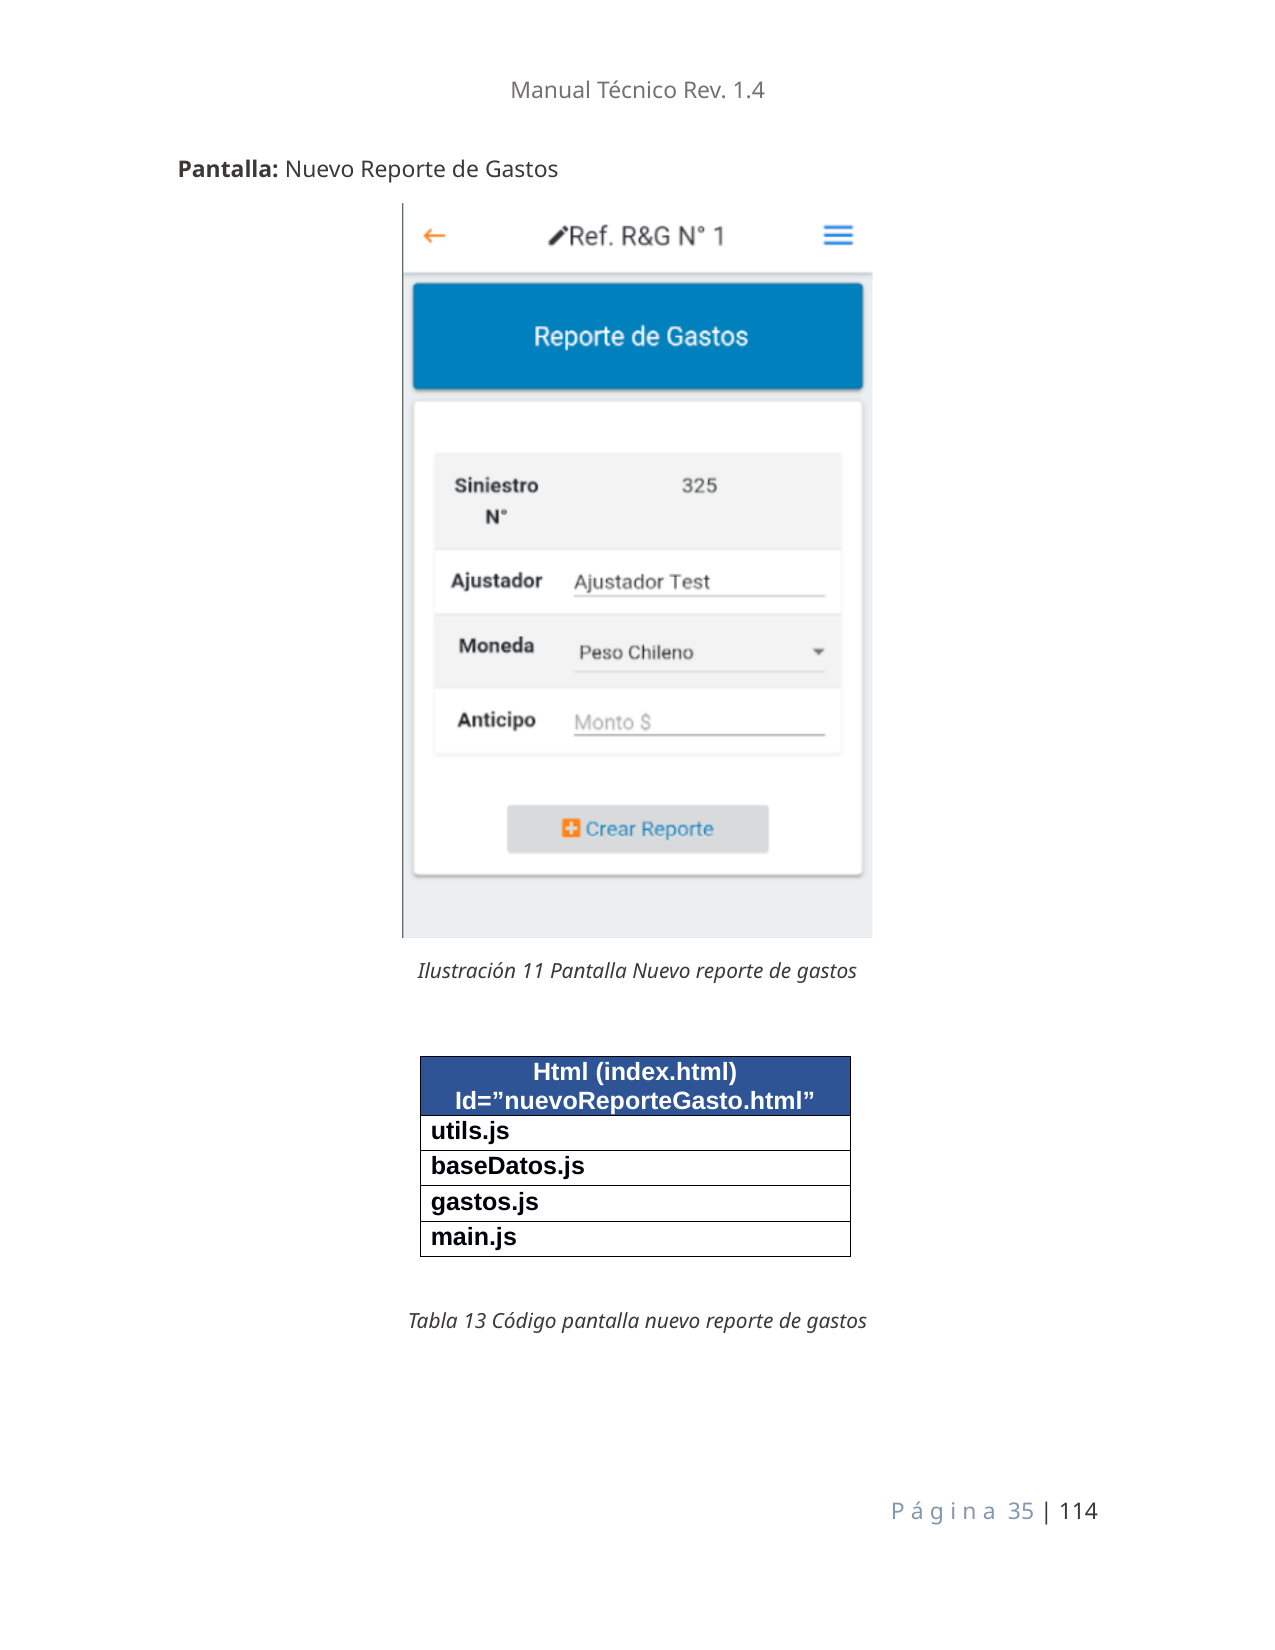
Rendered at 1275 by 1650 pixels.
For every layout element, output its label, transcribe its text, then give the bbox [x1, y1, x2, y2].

table_cell baseDatos.js [421, 1151, 850, 1185]
table_cell utils.js [421, 1116, 850, 1150]
table_header Html (index.html) Id=”nuevoReporteGasto.html” [421, 1057, 850, 1115]
picture [402, 203, 873, 938]
text Tabla 13 Código pantalla nuevo reporte de gastos [177, 1306, 1098, 1335]
text Pantalla: Nuevo Reporte de Gastos [177, 153, 1098, 184]
table_cell gastos.js [421, 1186, 850, 1221]
table_cell main.js [421, 1222, 850, 1256]
text Ilustración 11 Pantalla Nuevo reporte de gastos [177, 957, 1098, 985]
